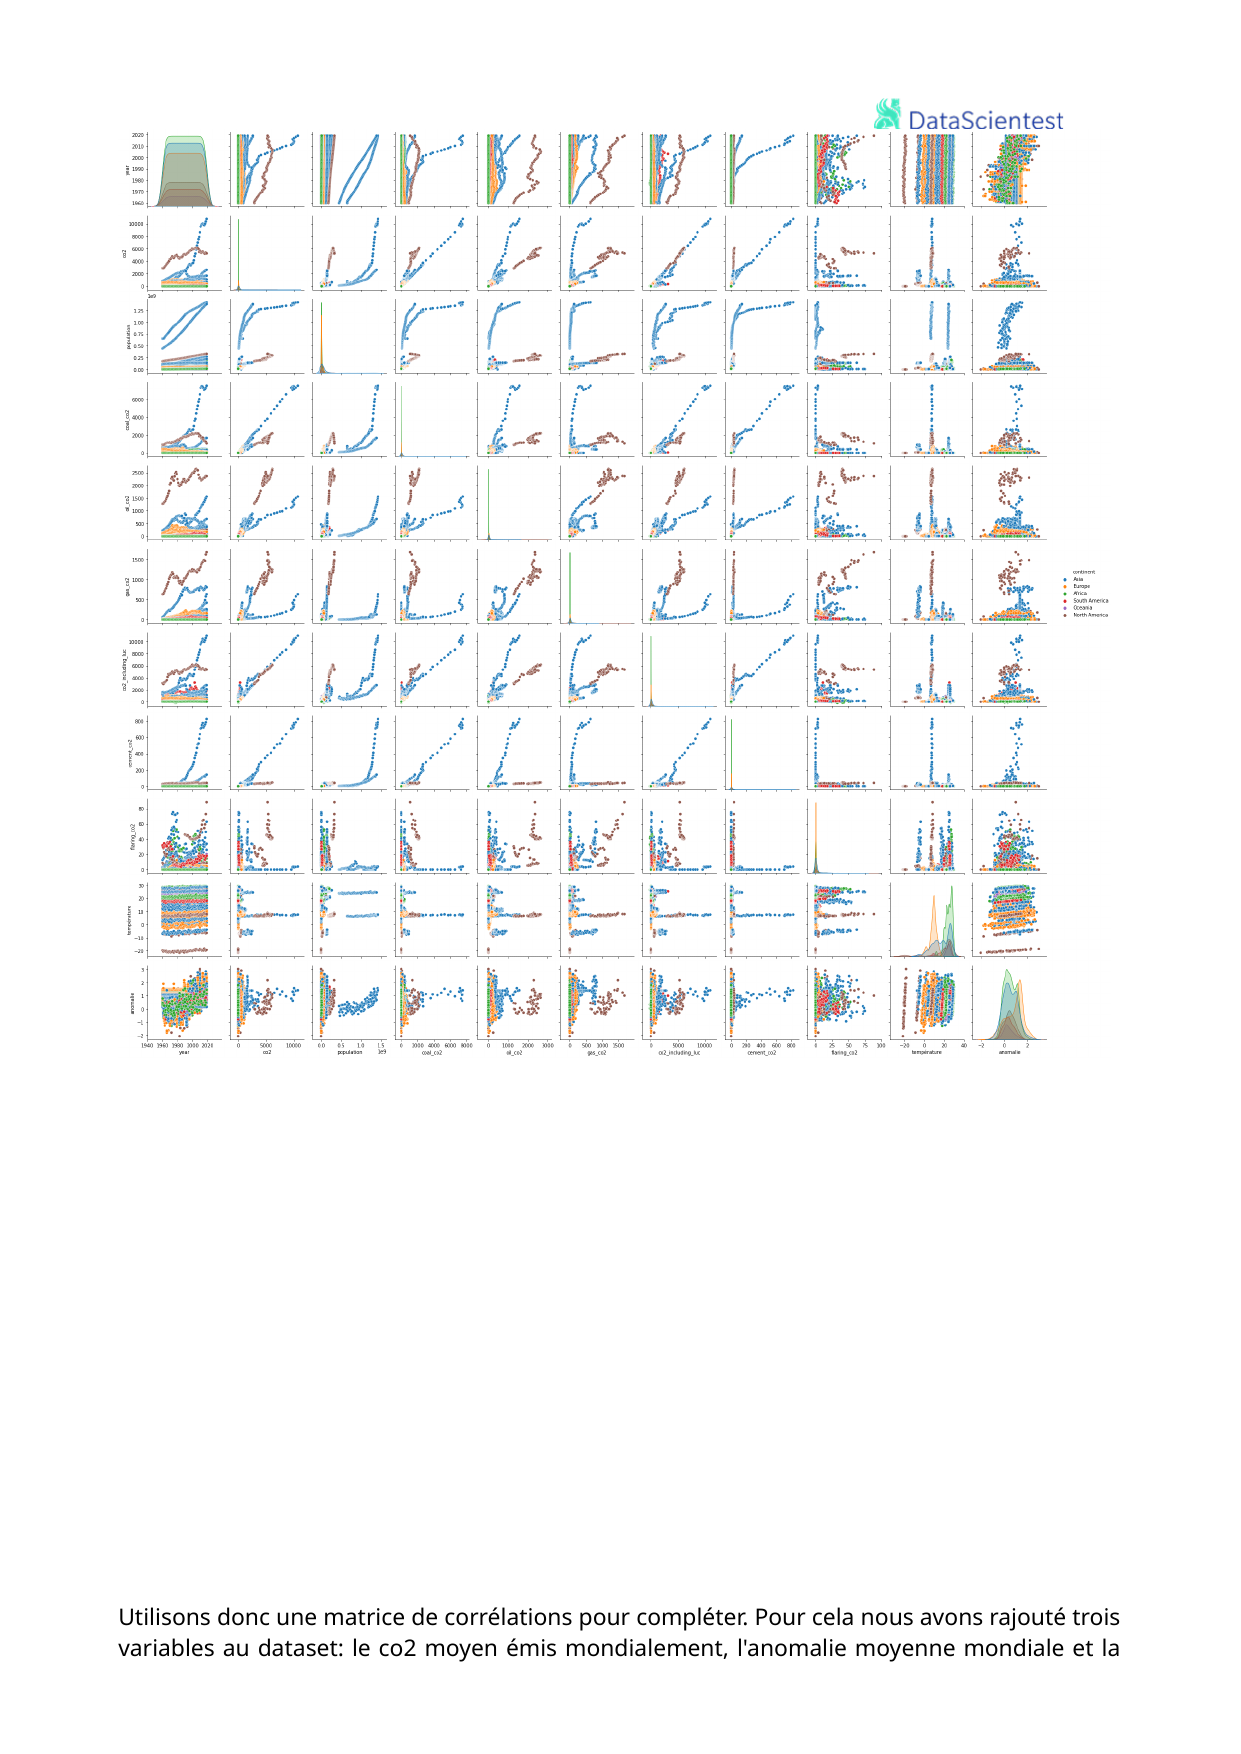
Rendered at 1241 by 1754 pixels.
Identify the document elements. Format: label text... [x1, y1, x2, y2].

text Utilisons donc une matrice de corrélations pour compléter. Pour cela nous avons rajouté trois variables au dataset: le co2 moyen émis mondialement, l'anomalie moyenne mondiale et la [118, 1601, 1122, 1664]
